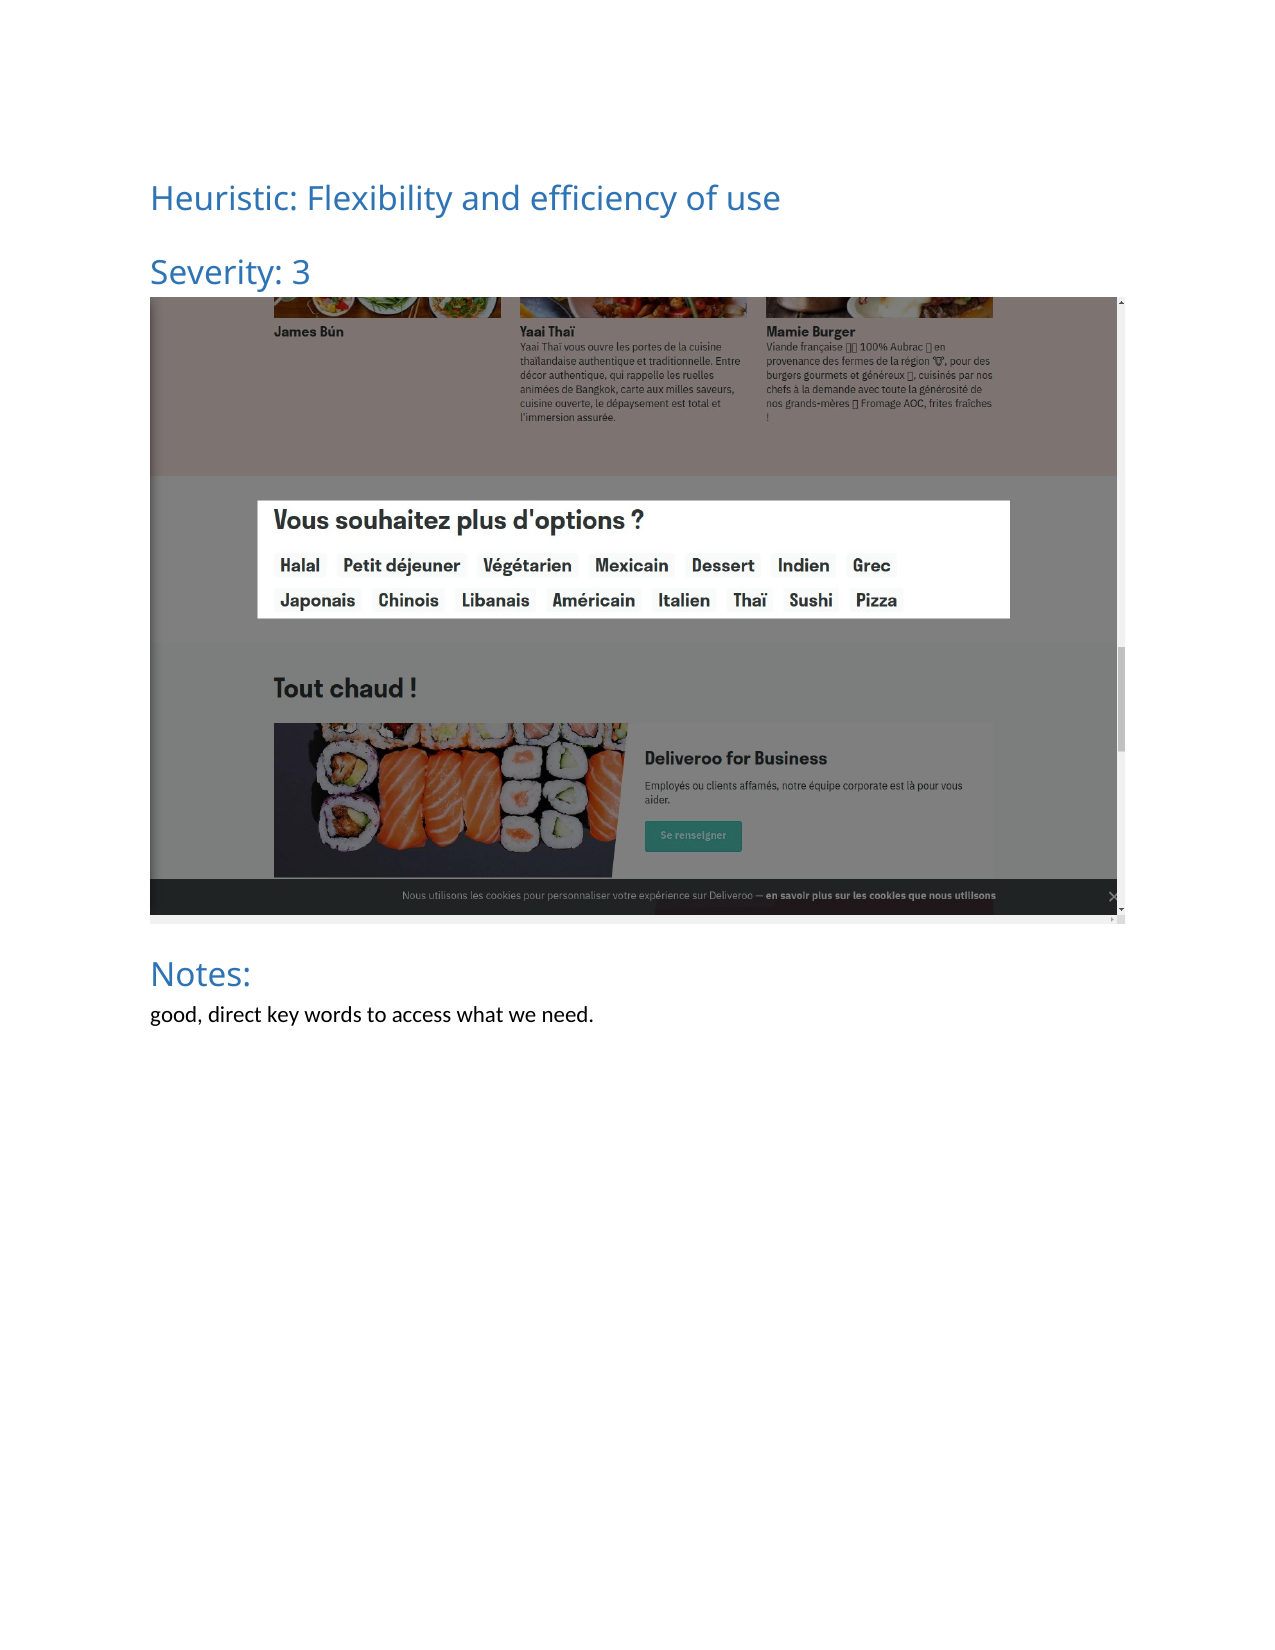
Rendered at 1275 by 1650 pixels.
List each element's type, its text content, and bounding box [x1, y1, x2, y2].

subtitle Notes: [150, 951, 1125, 996]
text good, direct key words to access what we need. [150, 1000, 1125, 1028]
subtitle Heuristic: Flexibility and efficiency of use [150, 175, 1125, 220]
picture [150, 297, 1125, 924]
subtitle Severity: 3 [150, 249, 1125, 294]
